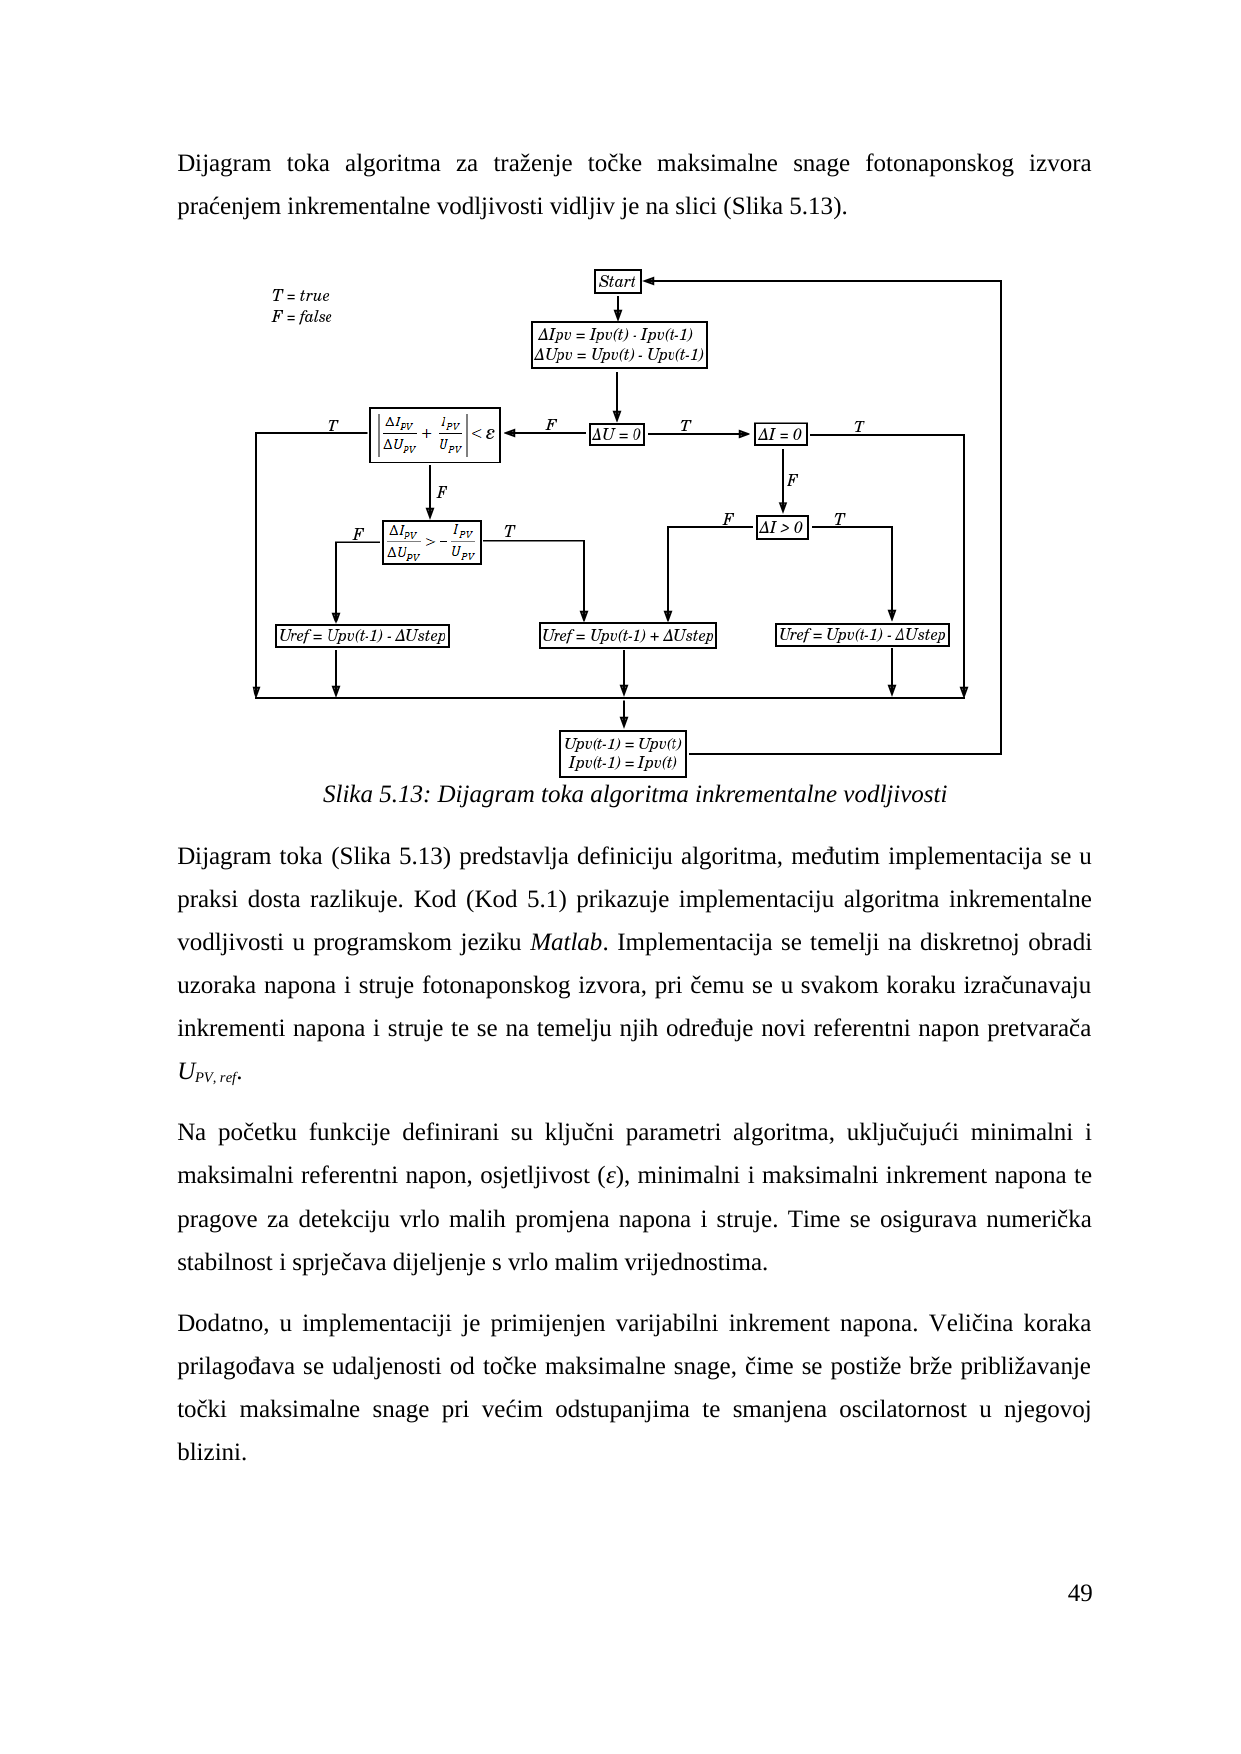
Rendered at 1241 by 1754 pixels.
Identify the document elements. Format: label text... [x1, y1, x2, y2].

text Na početku funkcije definirani su ključni parametri algoritma, uključujući minimalni i maksimalni referentni napon, osjetljivost (ε), minimalni i maksimalni inkrement napona te pragove za detekciju vrlo malih promjena napona i struje. Time se osigurava numerička stabilnost i sprječava dijeljenje s vrlo malim vrijednostima. [177, 1117, 1093, 1276]
picture [177, 264, 1093, 780]
text Dodatno, u implementaciji je primijenjen varijabilni inkrement napona. Veličina koraka prilagođava se udaljenosti od točke maksimalne snage, čime se postiže brže približavanje točki maksimalne snage pri većim odstupanjima te smanjena oscilatornost u njegovoj blizini. [177, 1308, 1093, 1466]
text Dijagram toka algoritma za traženje točke maksimalne snage fotonaponskog izvora praćenjem inkrementalne vodljivosti vidljiv je na slici (Slika 5.13). [177, 148, 1093, 219]
text Dijagram toka (Slika 5.13) predstavlja definiciju algoritma, međutim implementacija se u praksi dosta razlikuje. Kod (Kod 5.1) prikazuje implementaciju algoritma inkrementalne vodljivosti u programskom jeziku Matlab. Implementacija se temelji na diskretnoj obradi uzoraka napona i struje fotonaponskog izvora, pri čemu se u svakom koraku izračunavaju inkrementi napona i struje te se na temelju njih određuje novi referentni napon pretvarača UPV, ref​. [177, 841, 1093, 1085]
text Slika 5.13: Dijagram toka algoritma inkrementalne vodljivosti [177, 780, 1093, 808]
